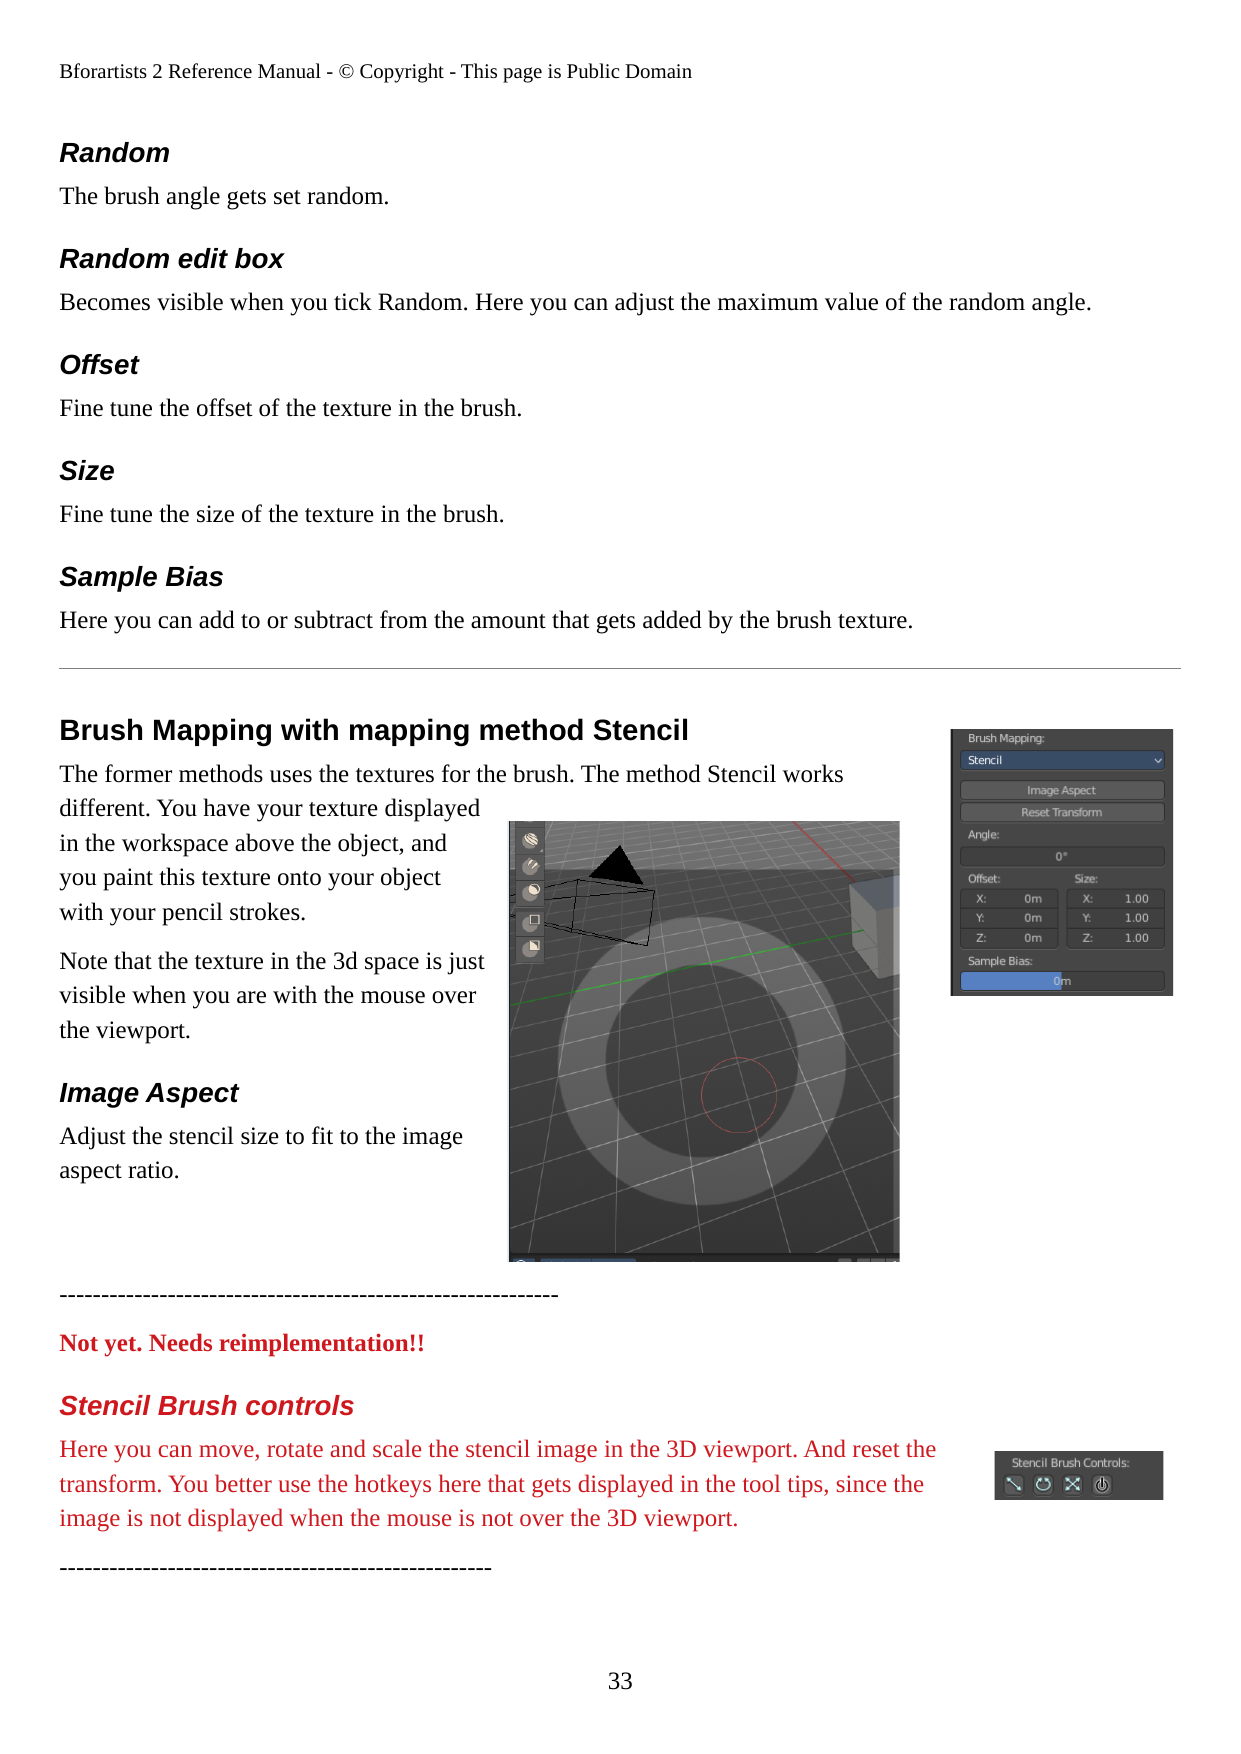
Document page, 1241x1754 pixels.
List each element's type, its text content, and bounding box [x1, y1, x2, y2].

subtitle Image Aspect [59, 1076, 507, 1108]
subtitle [900, 1076, 1181, 1108]
text The former methods uses the textures for the brush. The method Stencil works different. You have your texture displayed in the workspace above the object, and you paint this texture onto your object with your pencil strokes. [59, 759, 950, 926]
subtitle Sample Bias [59, 560, 1181, 592]
subtitle Brush Mapping with mapping method Stencil [59, 713, 1181, 746]
text Becomes visible when you tick Random. Here you can adjust the maximum value of the random angle. [59, 287, 1181, 316]
text Not yet. Needs reimplementation!! [59, 1328, 1181, 1357]
subtitle Random edit box [59, 243, 1181, 274]
text Fine tune the offset of the texture in the brush. [59, 393, 1181, 422]
picture [950, 729, 1174, 996]
text Adjust the stencil size to fit to the image aspect ratio. [59, 1121, 507, 1184]
text [900, 946, 1181, 1043]
subtitle Stencil Brush controls [59, 1390, 1181, 1422]
text [900, 1121, 1181, 1184]
picture [994, 1451, 1164, 1500]
text Fine tune the size of the texture in the brush. [59, 499, 1181, 528]
subtitle Offset [59, 348, 1181, 380]
subtitle Random [59, 137, 1181, 168]
text ---------------------------------------------------- [59, 1552, 1181, 1581]
text The brush angle gets set random. [59, 181, 1181, 210]
text ------------------------------------------------------------ [59, 1204, 1181, 1308]
picture [507, 821, 900, 1262]
text Here you can add to or subtract from the amount that gets added by the brush texture. [59, 605, 1181, 633]
subtitle Size [59, 454, 1181, 486]
text Note that the texture in the 3d space is just visible when you are with the mouse over the viewport. [59, 946, 507, 1043]
text Here you can move, rotate and scale the stencil image in the 3D viewport. And reset the transform. You better use the hotkeys here that gets displayed in the tool tips, since the image is not displayed when the mouse is not over the 3D viewport. [59, 1434, 1181, 1532]
